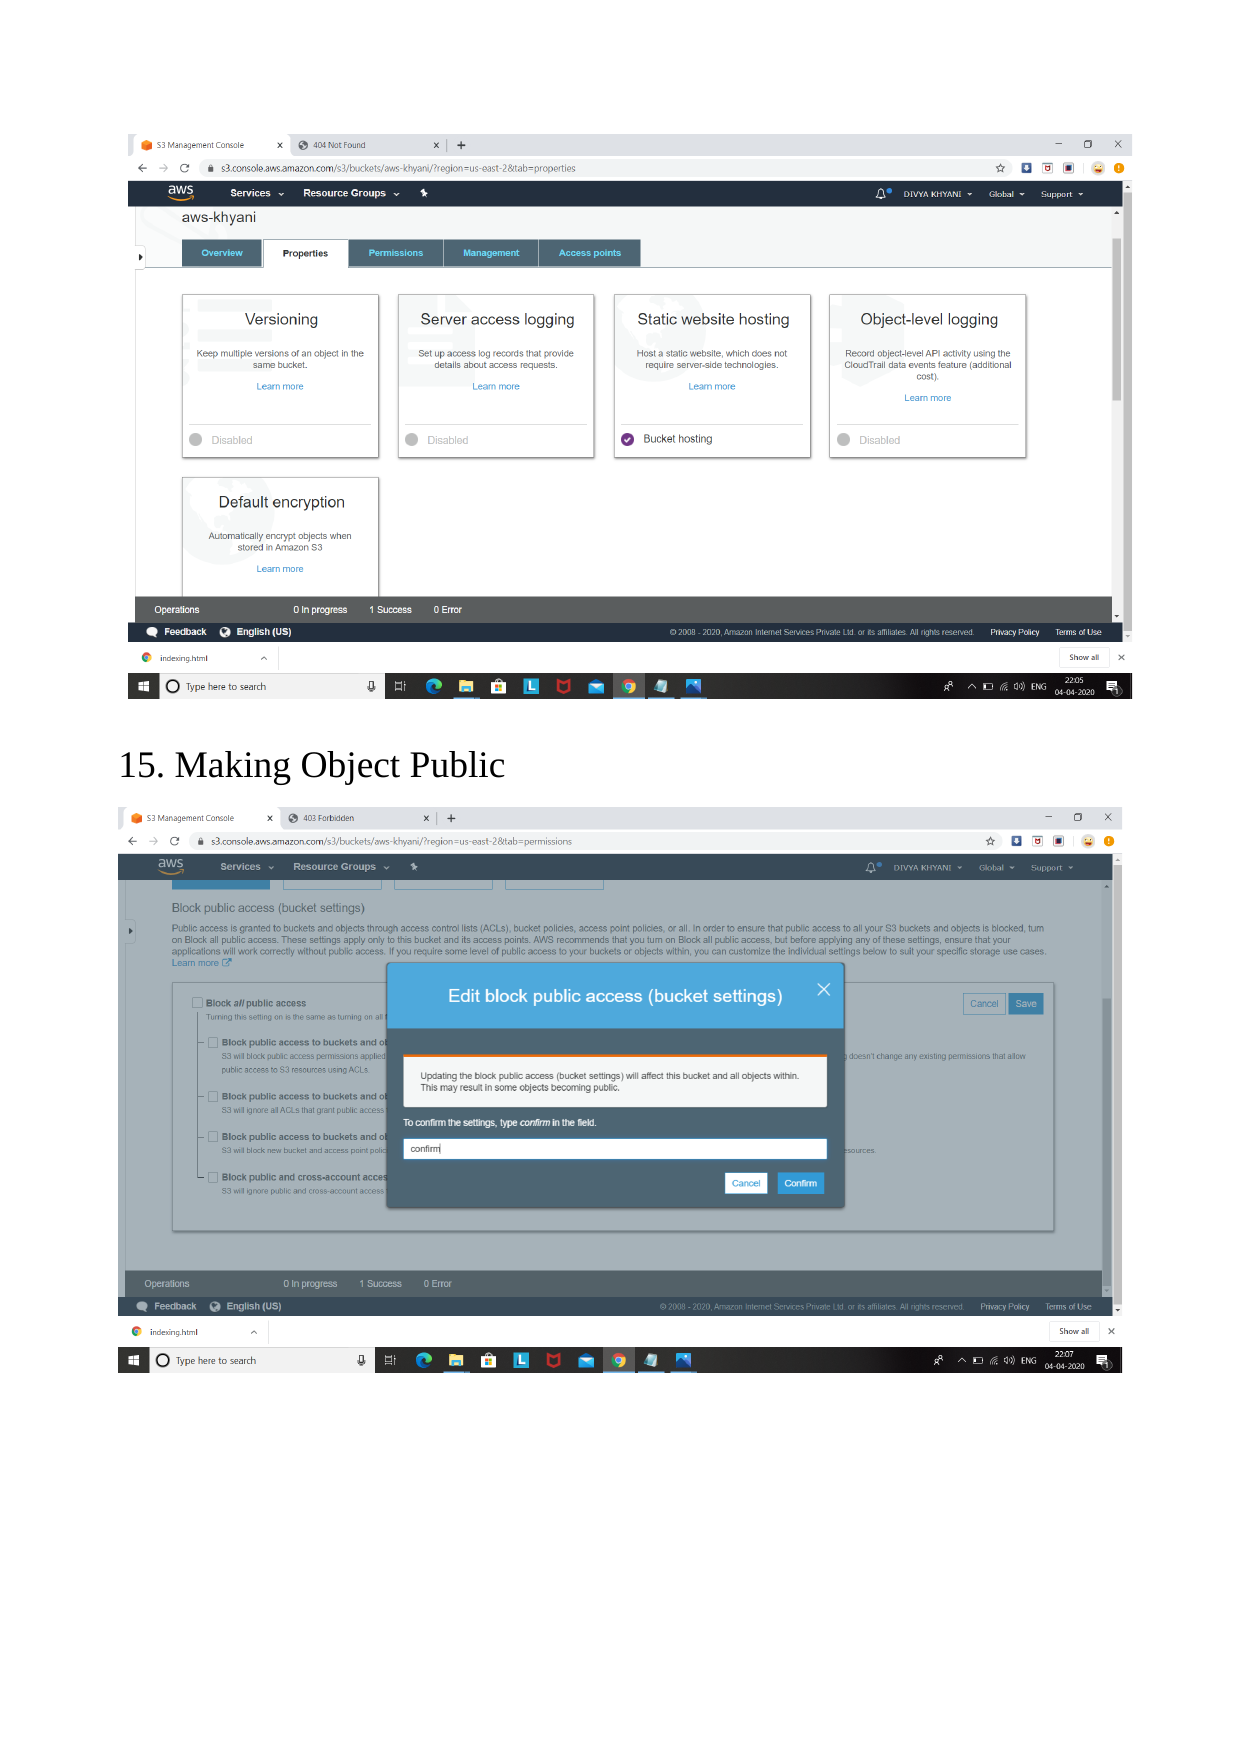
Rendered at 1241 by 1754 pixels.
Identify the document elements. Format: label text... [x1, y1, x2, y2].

picture [118, 807, 1123, 1373]
picture [128, 134, 1133, 699]
text 15. Making Object Public [118, 742, 1122, 785]
